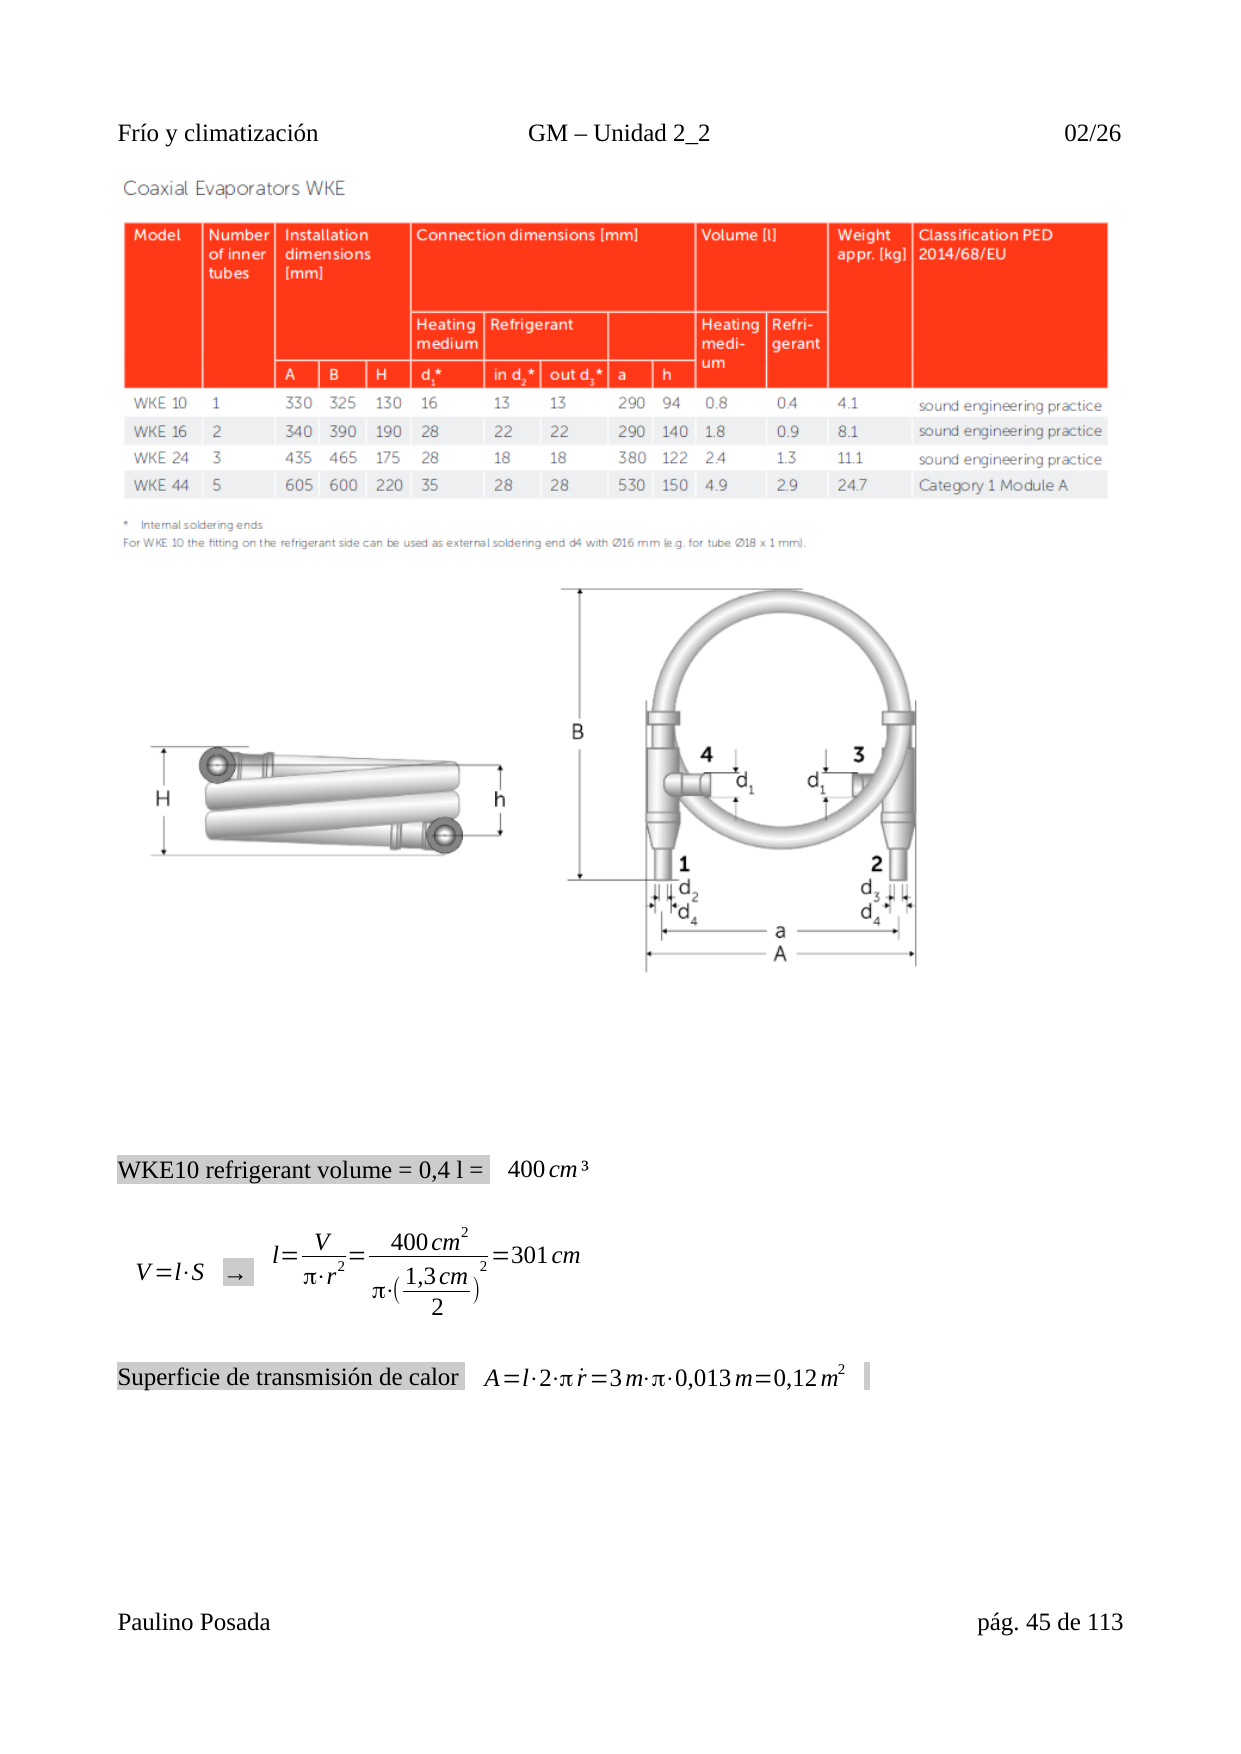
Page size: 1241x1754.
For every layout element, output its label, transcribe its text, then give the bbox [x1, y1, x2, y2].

text WKE10 refrigerant volume = 0,4 l = [117, 1155, 1123, 1184]
text → [117, 1223, 1123, 1321]
picture [117, 176, 1124, 981]
text Superficie de transmisión de calor [117, 1360, 1123, 1392]
